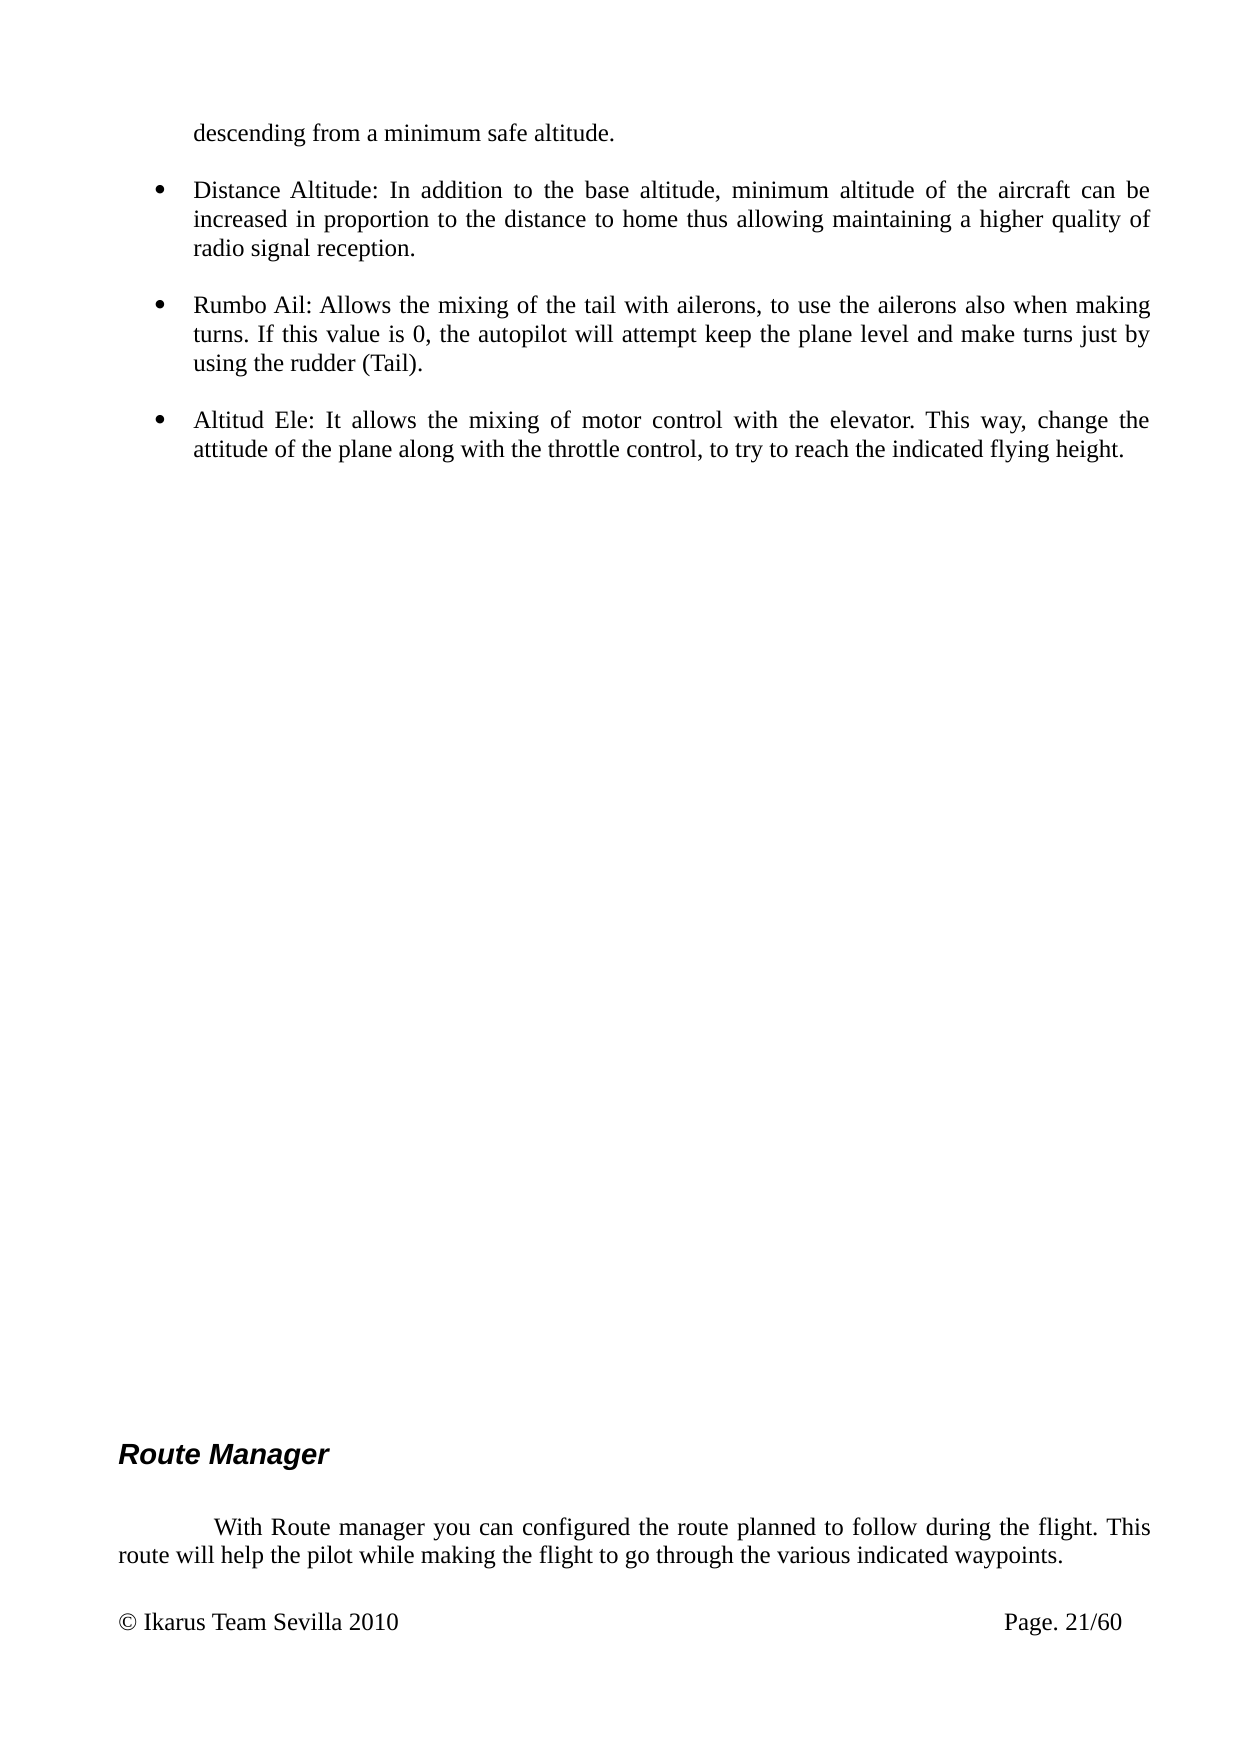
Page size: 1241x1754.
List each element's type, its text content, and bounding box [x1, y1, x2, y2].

list Altitud Ele: It allows the mixing of motor control with the elevator. This way, change the attitude of the plane along with the throttle control, to try to reach the indicated flying height. [156, 406, 1152, 463]
text With Route manager you can configured the route planned to follow during the flight. This route will help the pilot while making the flight to go through the various indicated waypoints. [118, 1512, 1152, 1569]
list descending from a minimum safe altitude. [156, 118, 1152, 147]
list Rumbo Ail: Allows the mixing of the tail with ailerons, to use the ailerons also when making turns. If this value is 0, the autopilot will attempt keep the plane level and make turns just by using the rudder (Tail). [156, 291, 1152, 377]
subtitle Route Manager [118, 1437, 1152, 1470]
list Distance Altitude: In addition to the base altitude, minimum altitude of the aircraft can be increased in proportion to the distance to home thus allowing maintaining a higher quality of radio signal reception. [156, 176, 1152, 262]
